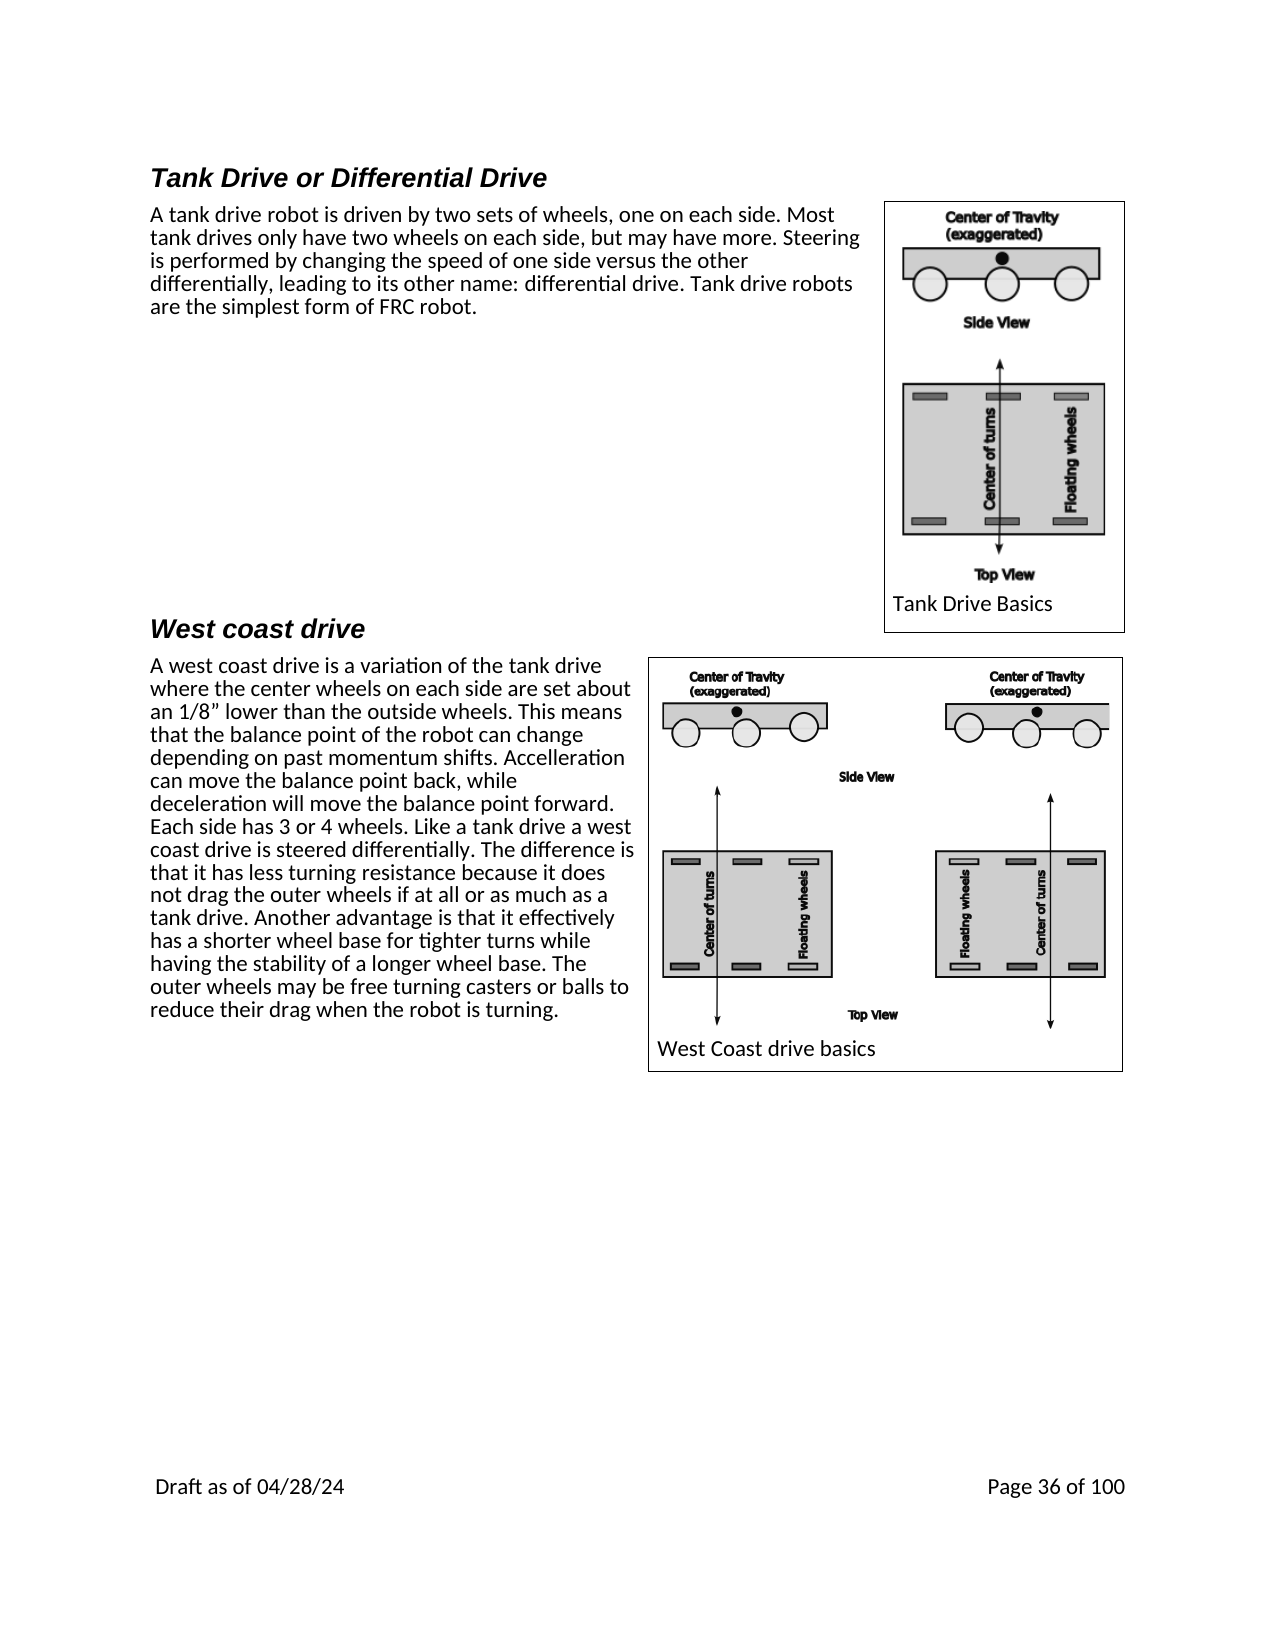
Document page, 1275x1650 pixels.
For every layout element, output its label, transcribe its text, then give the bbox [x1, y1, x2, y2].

text A tank drive robot is driven by two sets of wheels, one on each side. Most tank drives only have two wheels on each side, but may have more. Steering is performed by changing the speed of one side versus the other differentially, leading to its other name: differential drive. Tank drive robots are the simplest form of FRC robot. [150, 205, 884, 320]
picture [902, 211, 1106, 583]
text Tank Drive Basics [893, 210, 1115, 617]
subtitle Tank Drive or Differential Drive [150, 162, 1125, 193]
text West Coast drive basics [657, 666, 1113, 1062]
picture [662, 671, 1110, 1029]
subtitle West coast drive [150, 614, 1125, 644]
text A west coast drive is a variation of the tank drive where the center wheels on each side are set about an 1/8” lower than the outside wheels. This means that the balance point of the robot can change depending on past momentum shifts. Accelleration can move the balance point back, while deceleration will move the balance point forward. Each side has 3 or 4 wheels. Like a tank drive a west coast drive is steered differentially. The difference is that it has less turning resistance because it does not drag the outer wheels if at all or as much as a tank drive. Another advantage is that it effectively has a shorter wheel base for tighter turns while having the stability of a longer wheel base. The outer wheels may be free turning casters or balls to reduce their drag when the robot is turning. [150, 656, 1125, 1023]
text [649, 658, 1122, 1071]
text [885, 202, 1124, 632]
